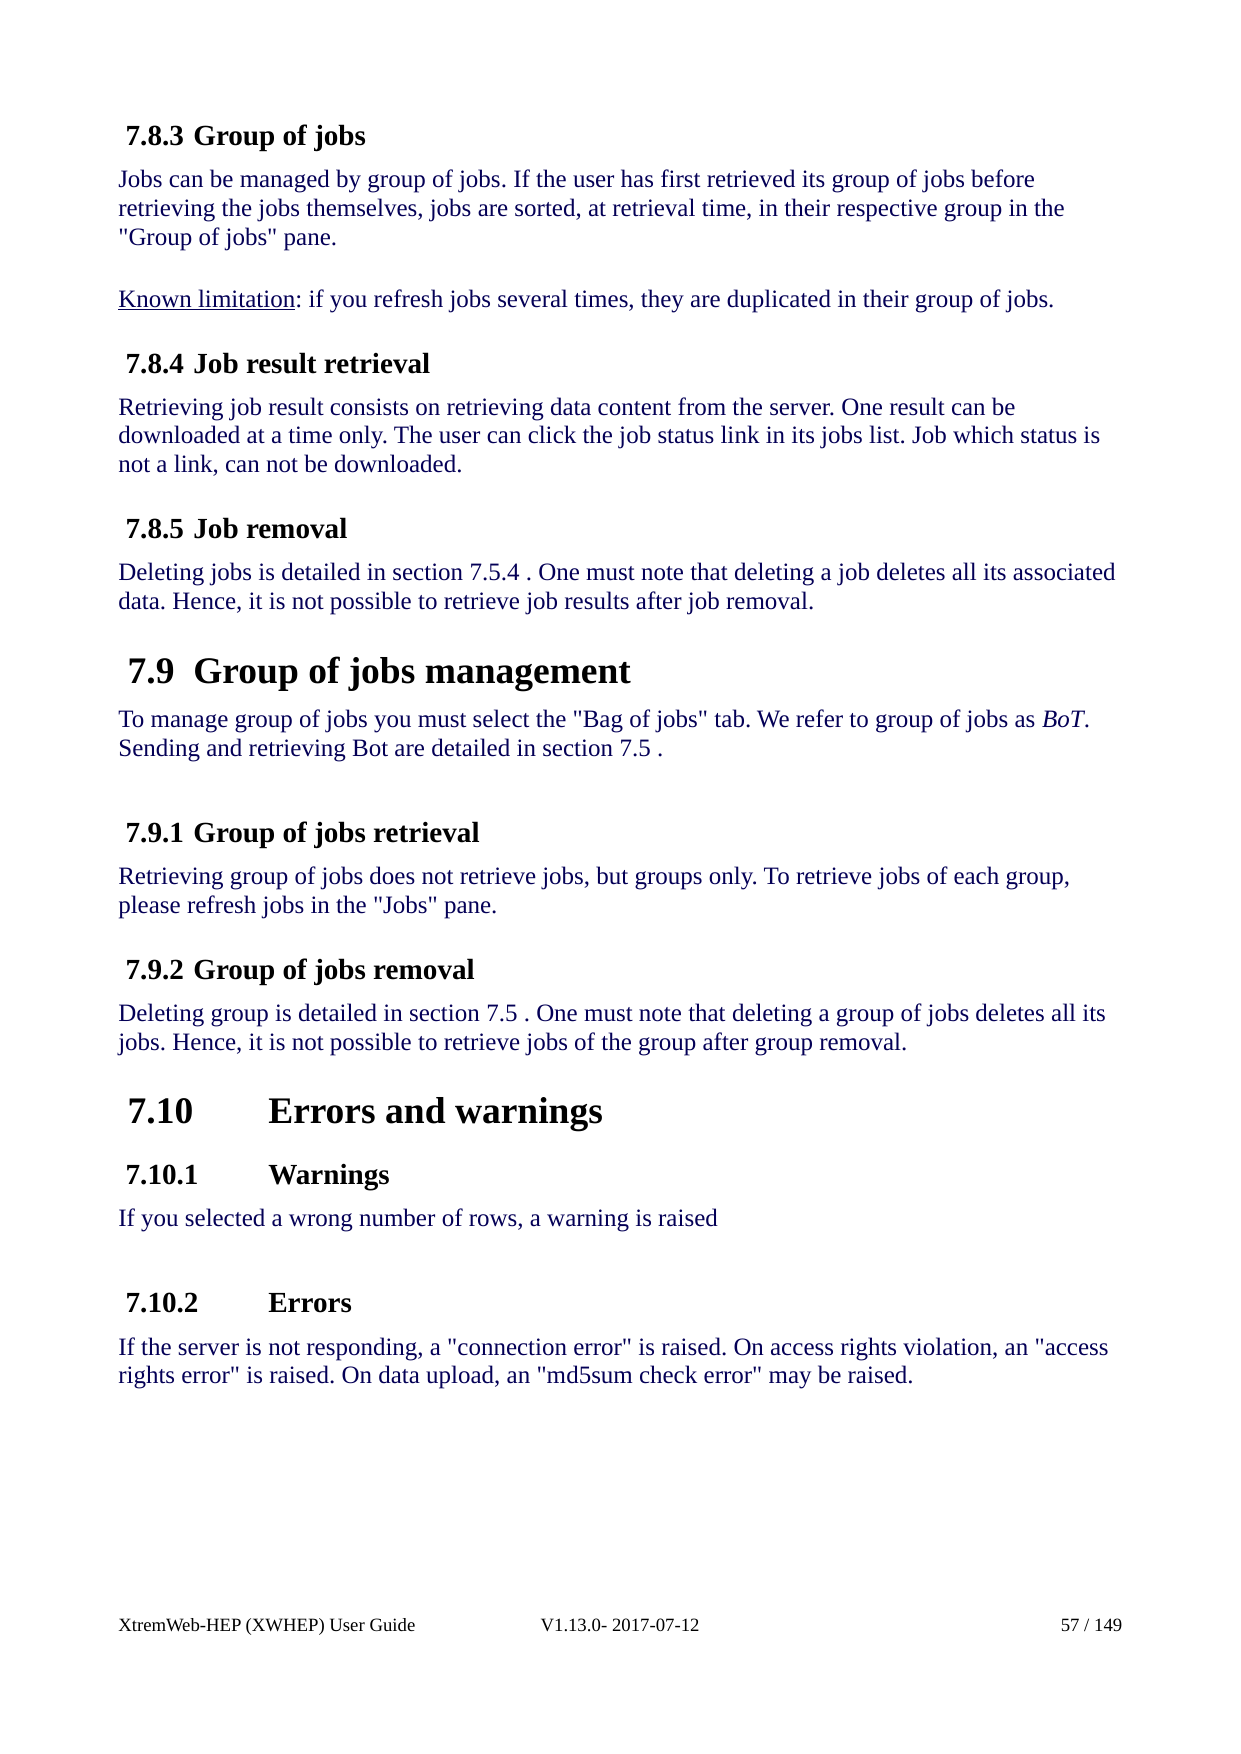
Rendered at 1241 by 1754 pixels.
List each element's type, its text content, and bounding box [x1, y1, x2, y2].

text Sending and retrieving Bot are detailed in section7.5. [118, 733, 1122, 761]
text Retrieving job result consists on retrieving data content from the server. One result can be downloaded at a time only. The user can click the job status link in its jobs list. Job which status is not a link, can not be downloaded. [118, 392, 1122, 478]
subtitle Group of jobs management [118, 648, 1122, 691]
text Known limitation: if you refresh jobs several times, they are duplicated in their group of jobs. [118, 284, 1122, 312]
subtitle Job removal [118, 511, 1122, 545]
subtitle Job result retrieval [118, 346, 1122, 379]
text Jobs can be managed by group of jobs. If the user has first retrieved its group of jobs before retrieving the jobs themselves, jobs are sorted, at retrieval time, in their respective group in the "Group of jobs" pane. [118, 164, 1122, 250]
text If the server is not responding, a "connection error" is raised. On access rights violation, an "access rights error" is raised. On data upload, an "md5sum check error" may be raised. [118, 1332, 1122, 1389]
subtitle Warnings [118, 1157, 1122, 1191]
text If you selected a wrong number of rows, a warning is raised [118, 1203, 1122, 1232]
subtitle Errors [118, 1286, 1122, 1319]
text Deleting group is detailed in section7.5. One must note that deleting a group of jobs deletes all its jobs. Hence, it is not possible to retrieve jobs of the group after group removal. [118, 998, 1122, 1056]
text Deleting jobs is detailed in section7.5.4. One must note that deleting a job deletes all its associated data. Hence, it is not possible to retrieve job results after job removal. [118, 557, 1122, 615]
text To manage group of jobs you must select the "Bag of jobs" tab. We refer to group of jobs as BoT. [118, 704, 1122, 733]
subtitle Group of jobs removal [118, 952, 1122, 986]
text Retrieving group of jobs does not retrieve jobs, but groups only. To retrieve jobs of each group, please refresh jobs in the "Jobs" pane. [118, 861, 1122, 919]
subtitle Group of jobs retrieval [118, 815, 1122, 849]
subtitle Errors and warnings [118, 1089, 1122, 1132]
subtitle Group of jobs [118, 118, 1122, 152]
